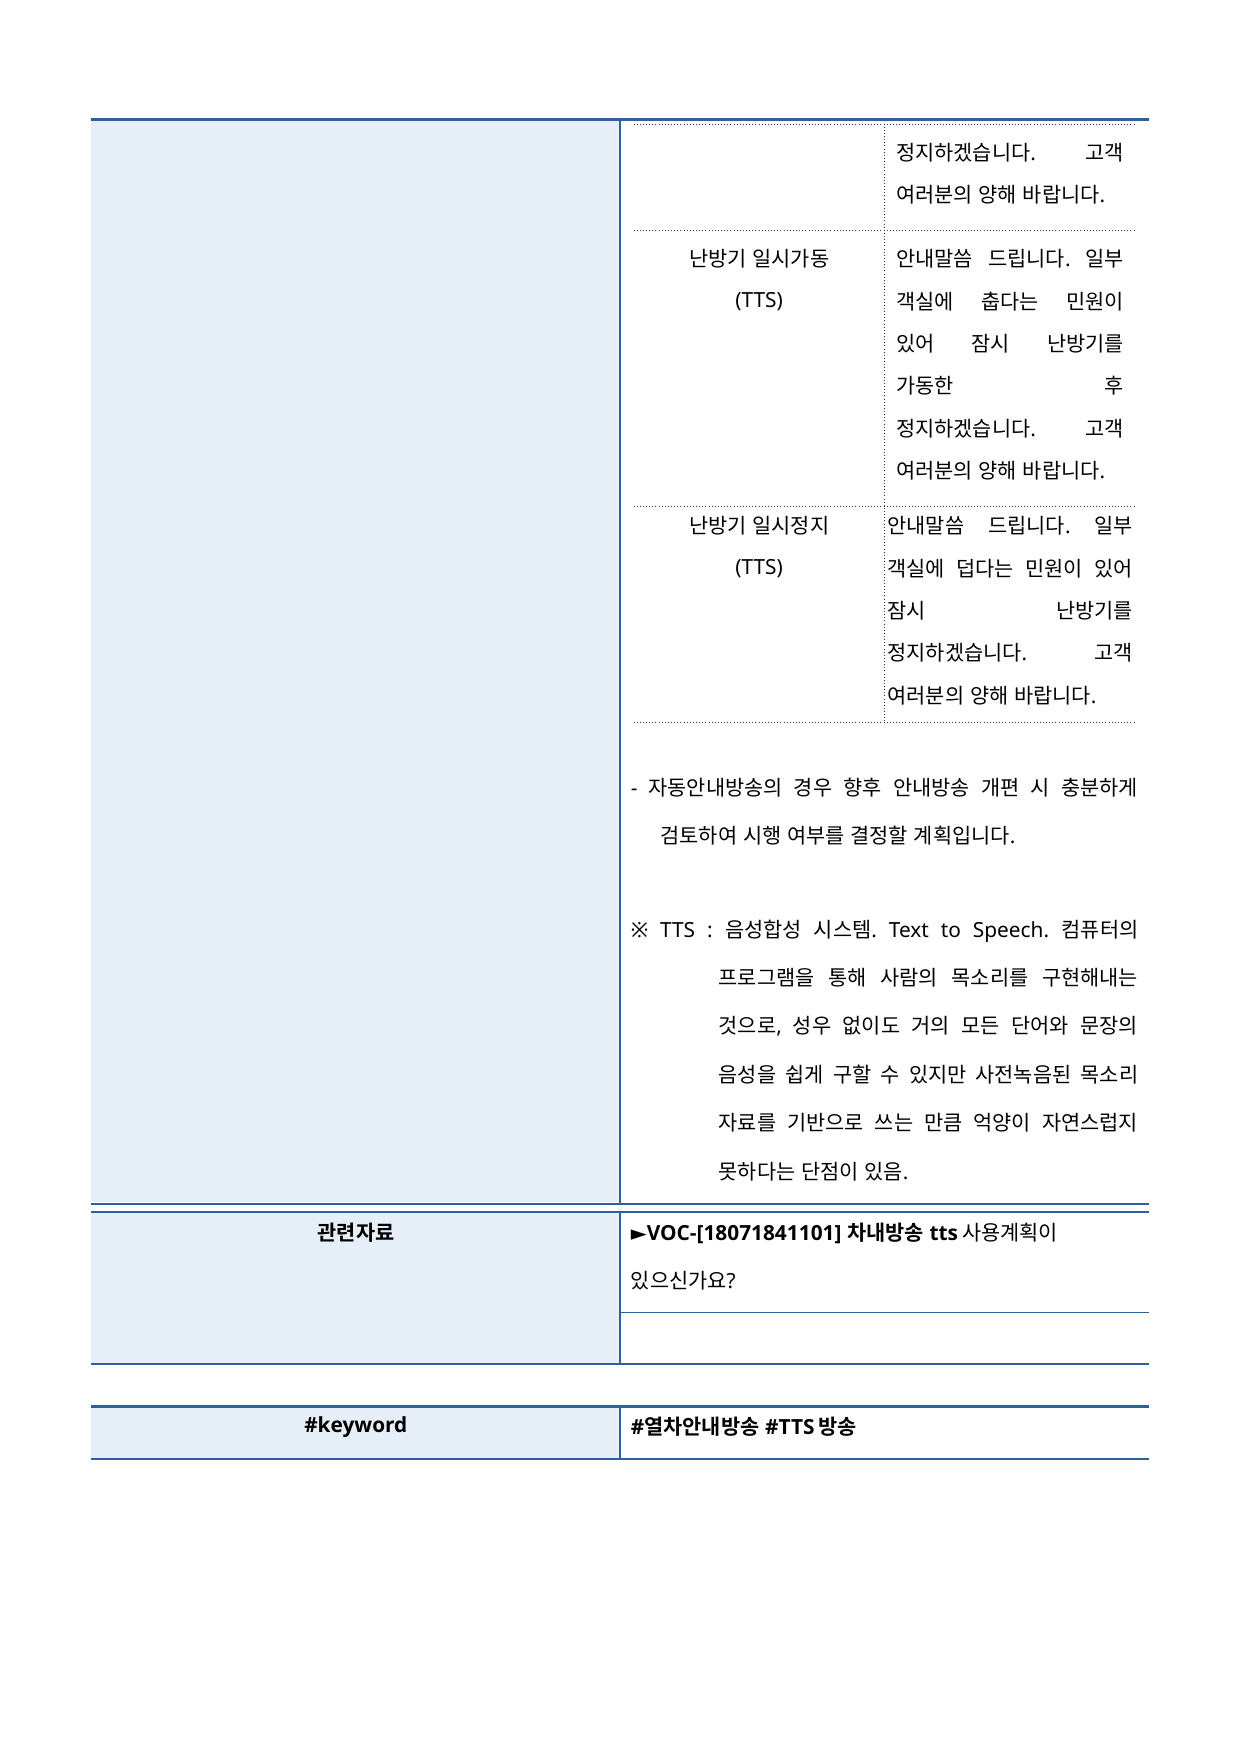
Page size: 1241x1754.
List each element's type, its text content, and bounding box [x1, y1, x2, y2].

table_cell 안내말씀 드립니다. 일부 객실에 덥다는 민원이 있어 잠시 난방기를 정지하겠습니다. 고객 여러분의 양해 바랍니다. [884, 506, 1135, 722]
table_cell 정지하겠습니다. 고객 여러분의 양해 바랍니다. [884, 124, 1135, 230]
table_cell [621, 1313, 1149, 1363]
table_header 관련자료 [91, 1213, 619, 1363]
table_header ►VOC-[18071841101] 차내방송 tts사용계획이 있으신가요? [621, 1213, 1149, 1312]
table_header #keyword [91, 1408, 619, 1458]
table_cell [634, 124, 884, 230]
table_header - 자동안내방송의 경우 향후 안내방송 개편 시 충분하게 검토하여 시행 여부를 결정할 계획입니다. ※ TTS : 음성합성 시스템. Text to Speech. 컴퓨터의 프로그램을 통해 사람의 목소리를 구현해내는 것으로, 성우 없이도 거의 모든 단어와 문장의 음성을 쉽게 구할 수 있지만 사전녹음된 목소리 자료를 기반으로 쓰는 만큼 억양이 자연스럽지 못하다는 단점이 있음. [621, 121, 1149, 1202]
table_header [91, 121, 619, 1202]
table_cell 난방기 일시정지 (TTS) [634, 506, 884, 722]
table_cell 난방기 일시가동 (TTS) [634, 230, 884, 506]
table_cell 안내말씀 드립니다. 일부 객실에 춥다는 민원이 있어 잠시 난방기를 가동한 후 정지하겠습니다. 고객 여러분의 양해 바랍니다. [884, 230, 1135, 506]
table_header #열차안내방송 #TTS방송 [621, 1408, 1149, 1458]
